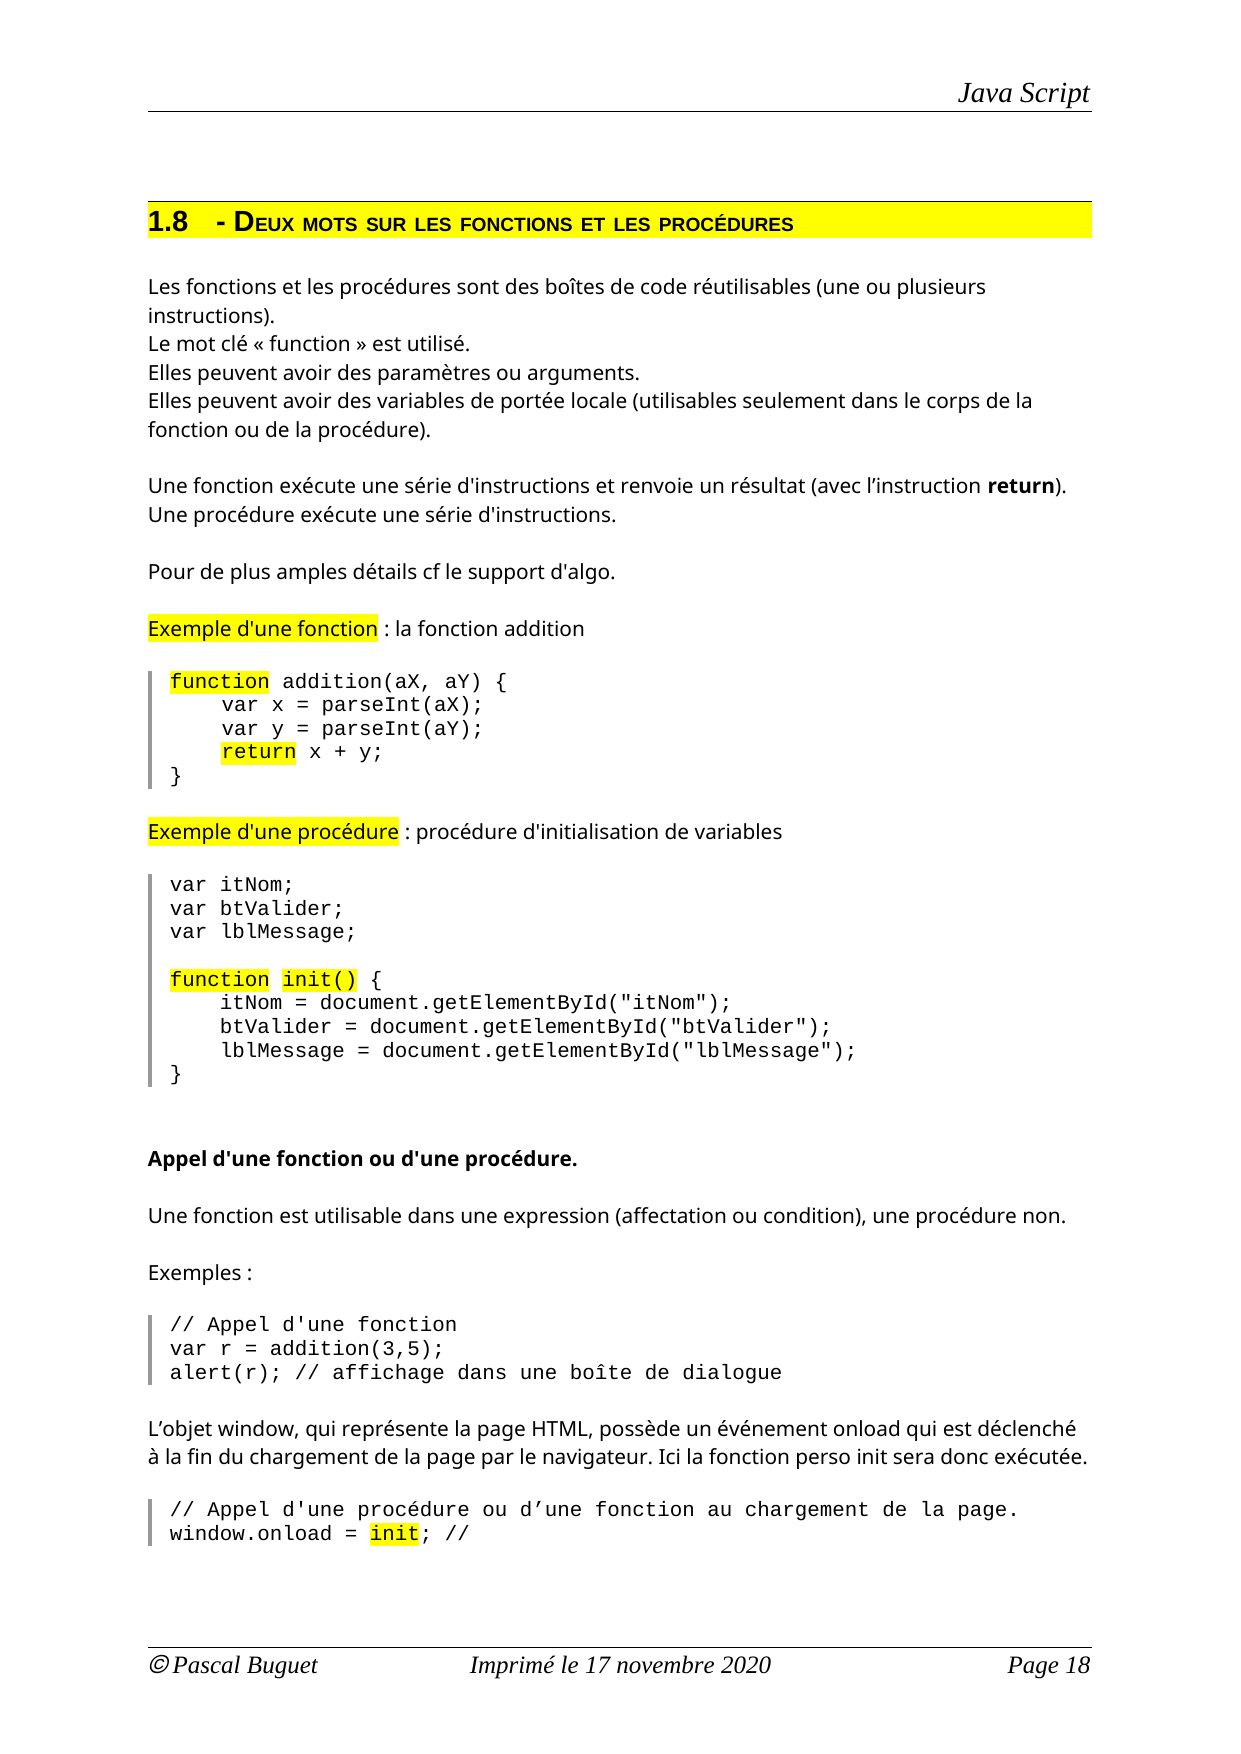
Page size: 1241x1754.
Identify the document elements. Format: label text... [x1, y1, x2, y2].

text function init() { [152, 969, 1092, 992]
text Les fonctions et les procédures sont des boîtes de code réutilisables (une ou plusieurs instructions). [148, 272, 1092, 329]
text Pour de plus amples détails cf le support d'algo. [148, 557, 1092, 585]
text L’objet window, qui représente la page HTML, possède un événement onload qui est déclenché à la fin du chargement de la page par le navigateur. Ici la fonction perso init sera donc exécutée. [148, 1414, 1092, 1471]
text var y = parseInt(aY); [152, 718, 1092, 742]
text function addition(aX, aY) { [152, 671, 1092, 694]
text Une fonction exécute une série d'instructions et renvoie un résultat (avec l’instruction return). [148, 472, 1092, 500]
text // Appel d'une fonction [148, 1314, 1092, 1338]
text var x = parseInt(aX); [152, 694, 1092, 718]
text itNom = document.getElementById("itNom"); [152, 992, 1092, 1016]
text Exemple d'une procédure : procédure d'initialisation de variables [148, 817, 1092, 846]
text Exemple d'une fonction : la fonction addition [148, 614, 1092, 642]
text alert(r); // affichage dans une boîte de dialogue [152, 1362, 1092, 1385]
text var btValider; [152, 898, 1092, 921]
text Une fonction est utilisable dans une expression (affectation ou condition), une procédure non. [148, 1201, 1092, 1229]
text lblMessage = document.getElementById("lblMessage"); [152, 1040, 1092, 1063]
text var r = addition(3,5); [152, 1338, 1092, 1362]
text // Appel d'une procédure ou d’une fonction au chargement de la page. [152, 1499, 1092, 1523]
text Exemples : [148, 1258, 1092, 1286]
text return x + y; [152, 742, 1092, 765]
subtitle - Deux mots sur les fonctions et les procédures [148, 202, 1092, 238]
text var itNom; [152, 874, 1092, 898]
text btValider = document.getElementById("btValider"); [152, 1016, 1092, 1040]
text } [152, 1063, 1092, 1087]
text Appel d'une fonction ou d'une procédure. [148, 1144, 1092, 1172]
text Le mot clé « function » est utilisé. [148, 329, 1092, 358]
text Elles peuvent avoir des paramètres ou arguments. [148, 358, 1092, 386]
text } [152, 765, 1092, 789]
text var lblMessage; [152, 921, 1092, 945]
text window.onload = init; // [152, 1523, 1092, 1546]
text Elles peuvent avoir des variables de portée locale (utilisables seulement dans le corps de la fonction ou de la procédure). [148, 386, 1092, 443]
text Une procédure exécute une série d'instructions. [148, 500, 1092, 528]
